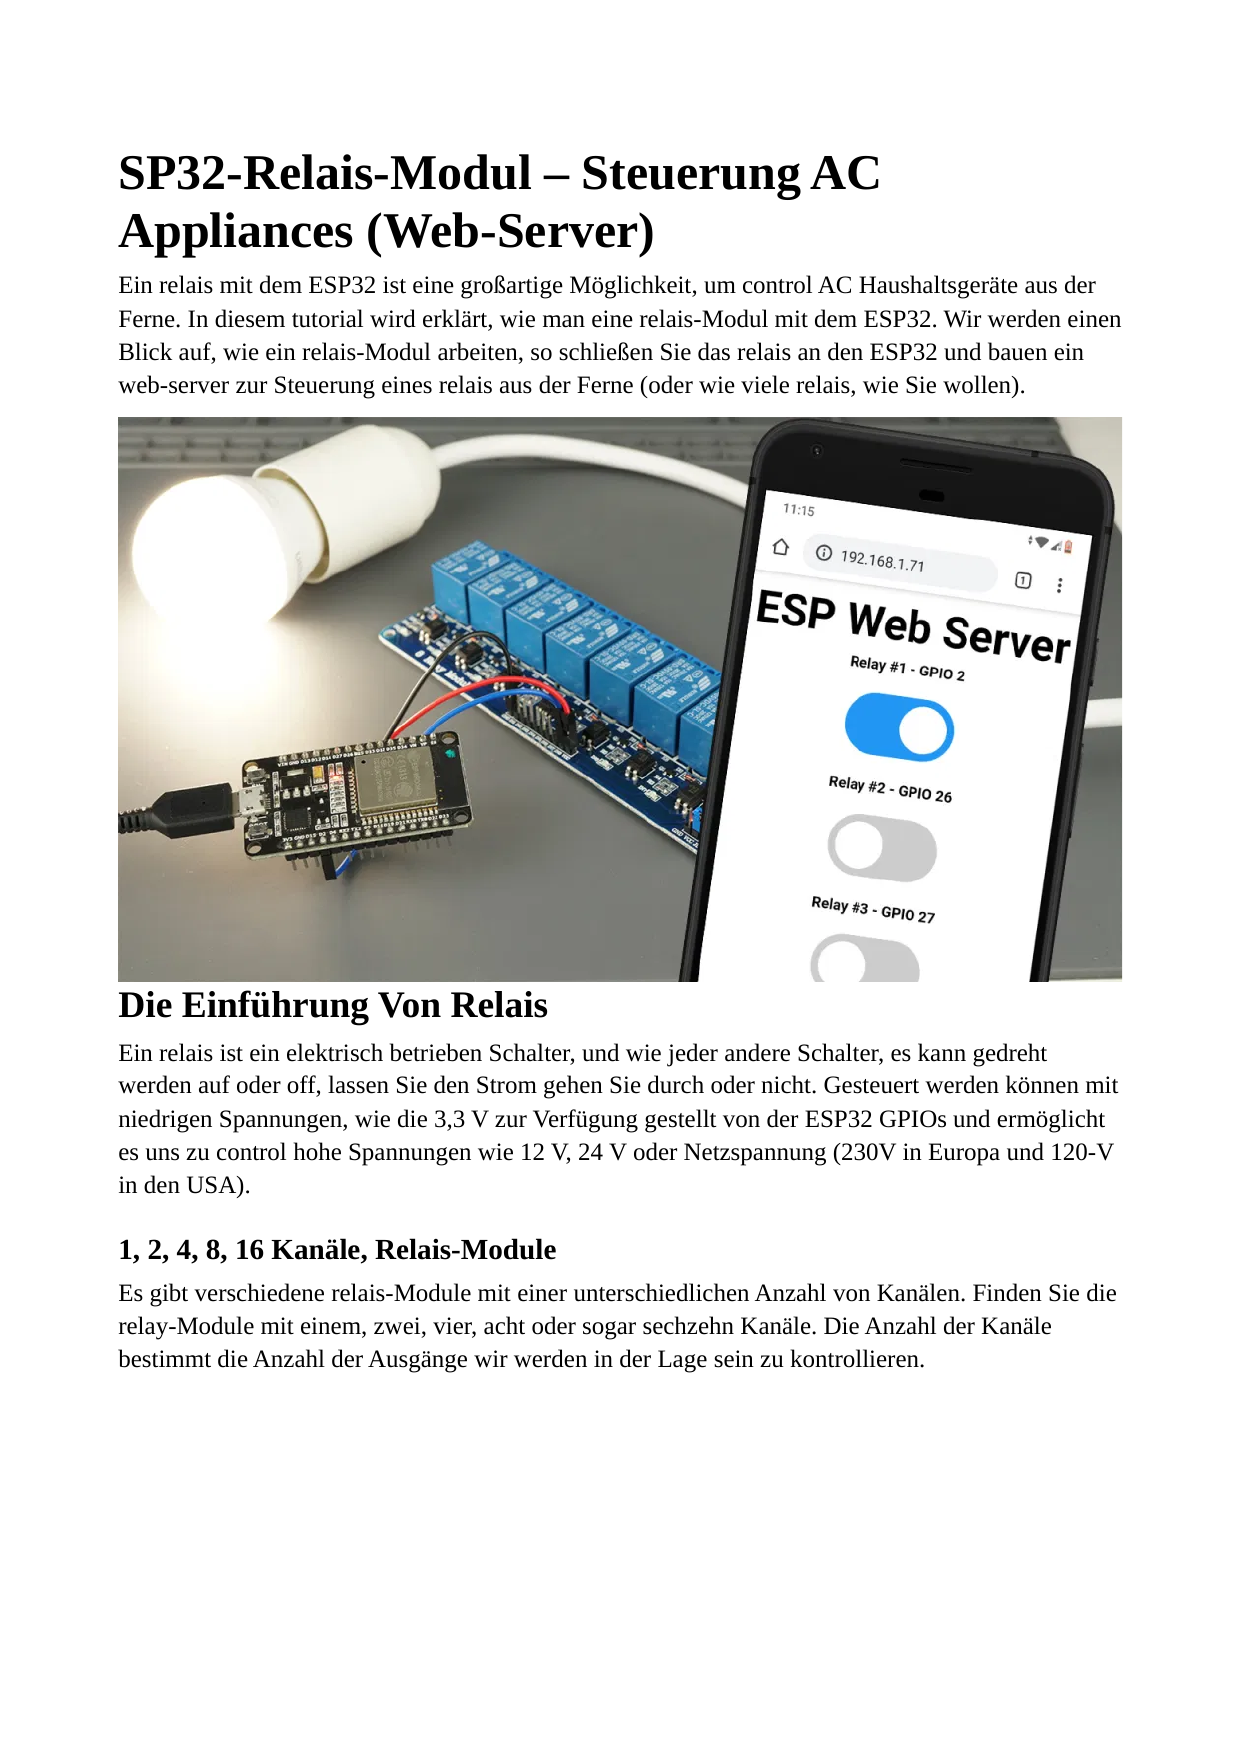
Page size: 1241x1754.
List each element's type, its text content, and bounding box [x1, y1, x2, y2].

subtitle Die Einführung Von Relais [118, 982, 1122, 1025]
text Ein relais mit dem ESP32 ist eine großartige Möglichkeit, um control AC Haushaltsgeräte aus der Ferne. In diesem tutorial wird erklärt, wie man eine relais-Modul mit dem ESP32. Wir werden einen Blick auf, wie ein relais-Modul arbeiten, so schließen Sie das relais an den ESP32 und bauen ein web-server zur Steuerung eines relais aus der Ferne (oder wie viele relais, wie Sie wollen). [118, 271, 1122, 398]
subtitle SP32-Relais-Modul – Steuerung AC Appliances (Web-Server) [118, 143, 1122, 258]
subtitle 1, 2, 4, 8, 16 Kanäle, Relais-Module [118, 1232, 1122, 1265]
text Es gibt verschiedene relais-Module mit einer unterschiedlichen Anzahl von Kanälen. Finden Sie die relay-Module mit einem, zwei, vier, acht oder sogar sechzehn Kanäle. Die Anzahl der Kanäle bestimmt die Anzahl der Ausgänge wir werden in der Lage sein zu kontrollieren. [118, 1278, 1122, 1373]
picture [118, 417, 1123, 982]
text Ein relais ist ein elektrisch betrieben Schalter, und wie jeder andere Schalter, es kann gedreht werden auf oder off, lassen Sie den Strom gehen Sie durch oder nicht. Gesteuert werden können mit niedrigen Spannungen, wie die 3,3 V zur Verfügung gestellt von der ESP32 GPIOs und ermöglicht es uns zu control hohe Spannungen wie 12 V, 24 V oder Netzspannung (230V in Europa und 120-V in den USA). [118, 1038, 1122, 1198]
